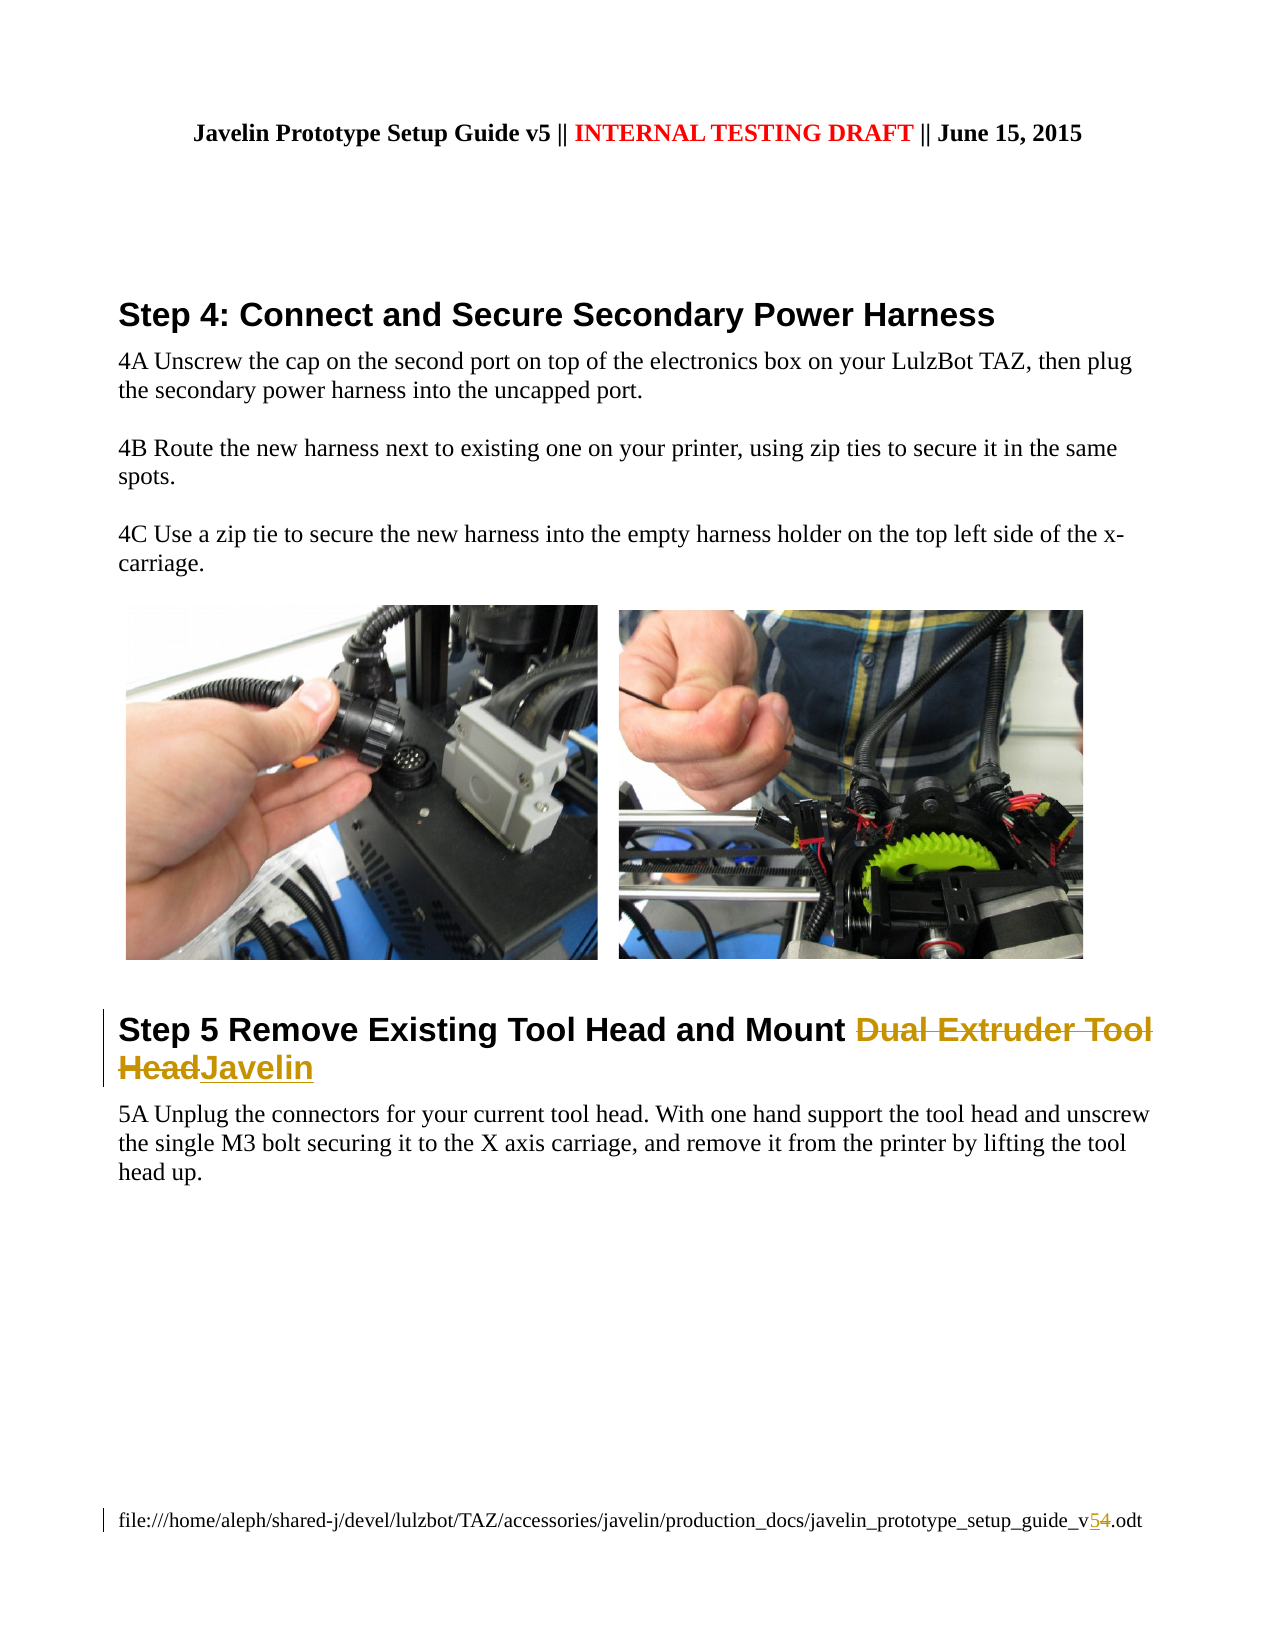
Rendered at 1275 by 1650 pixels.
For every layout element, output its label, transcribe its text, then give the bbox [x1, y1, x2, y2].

text 5A Unplug the connectors for your current tool head. With one hand support the tool head and unscrew the single M3 bolt securing it to the X axis carriage, and remove it from the printer by lifting the tool head up. [118, 1099, 1157, 1185]
text 4B Route the new harness next to existing one on your printer, using zip ties to secure it in the same spots. [118, 433, 1157, 490]
subtitle Step 5 Remove Existing Tool Head and Mount Javelin [118, 1009, 1157, 1087]
text 4C Use a zip tie to secure the new harness into the empty harness holder on the top left side of the x-carriage. [118, 519, 1157, 576]
subtitle Step 4: Connect and Secure Secondary Power Harness [118, 295, 1157, 334]
picture [618, 610, 1084, 959]
text 4A Unscrew the cap on the second port on top of the electronics box on your LulzBot TAZ, then plug the secondary power harness into the uncapped port. [118, 346, 1157, 404]
picture [125, 605, 598, 960]
